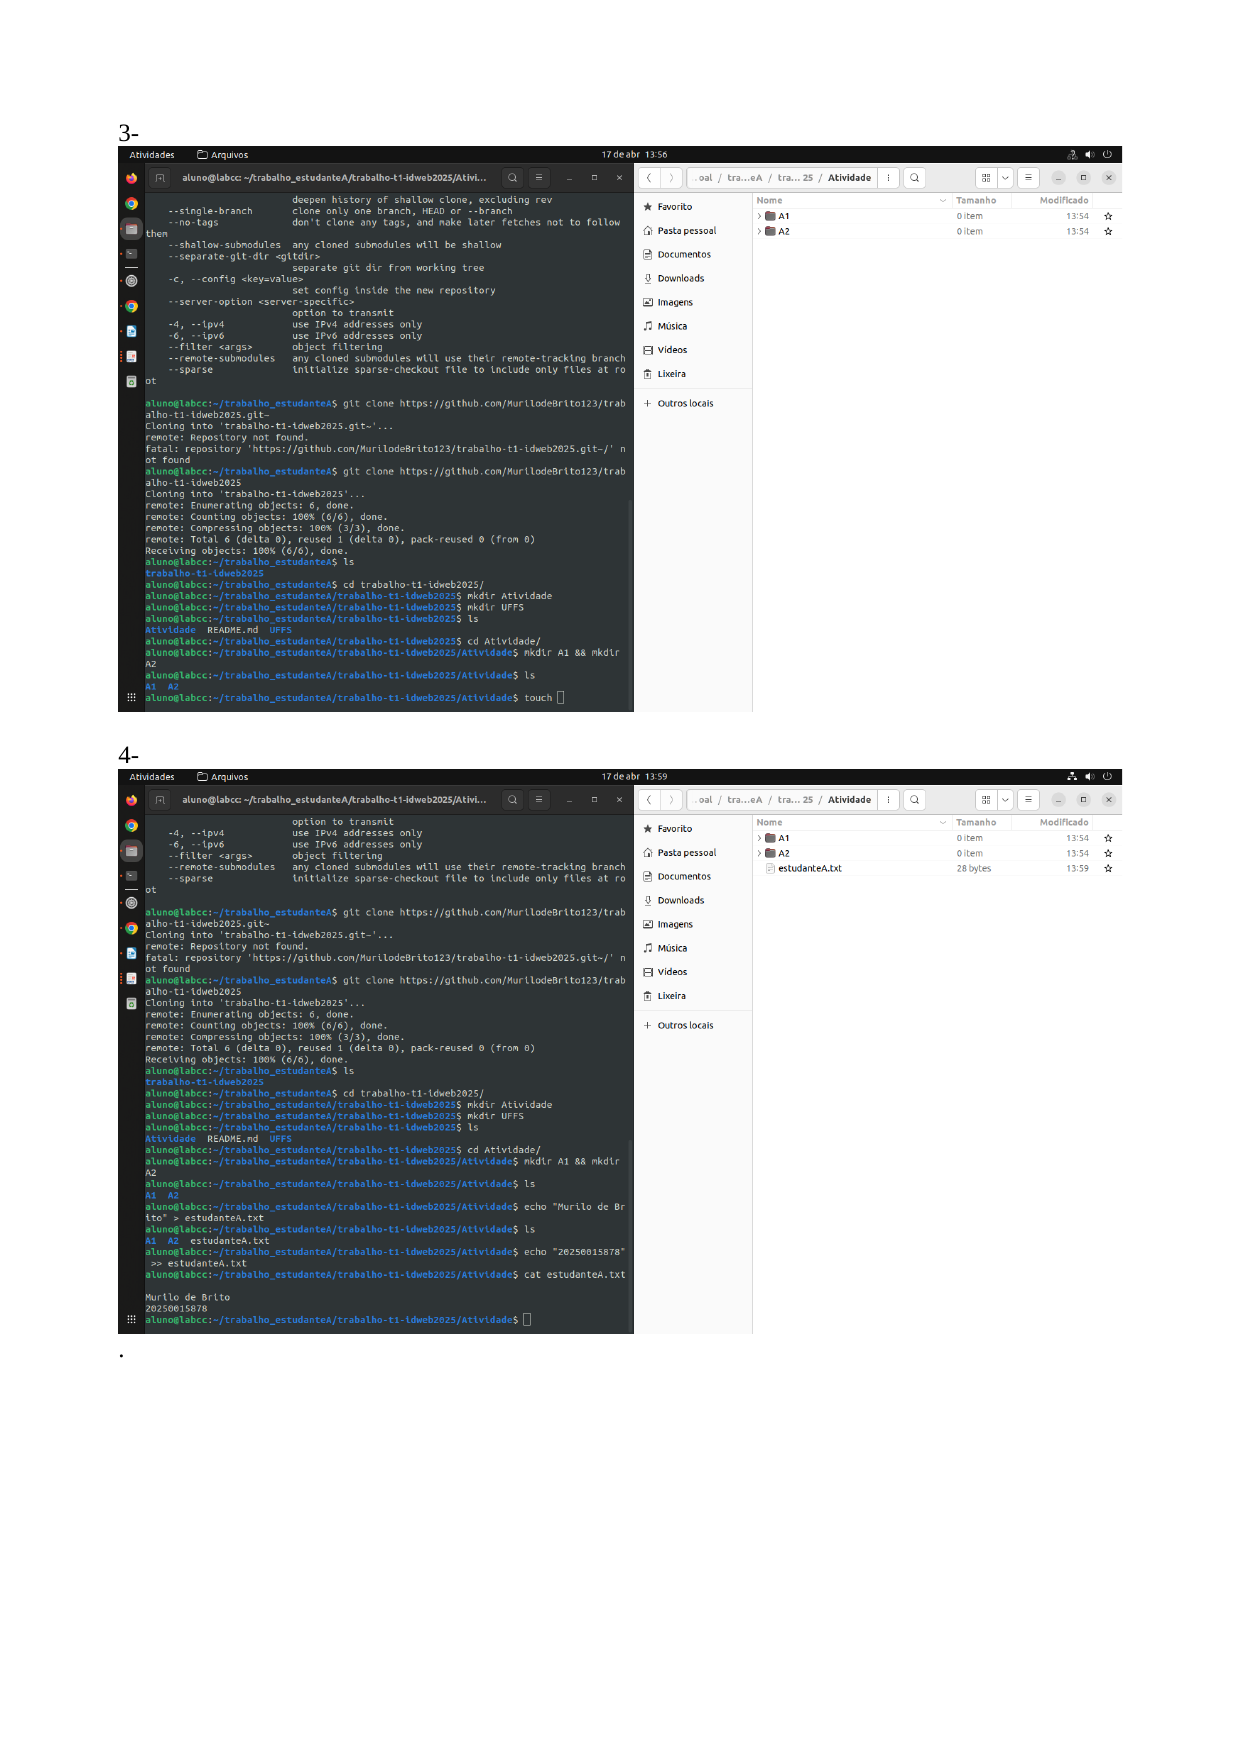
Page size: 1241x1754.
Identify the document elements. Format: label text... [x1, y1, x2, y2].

picture [118, 769, 1123, 1334]
picture [118, 146, 1123, 712]
text 3- [118, 118, 1122, 146]
text 4- [118, 740, 1122, 769]
text . [118, 1334, 1122, 1362]
